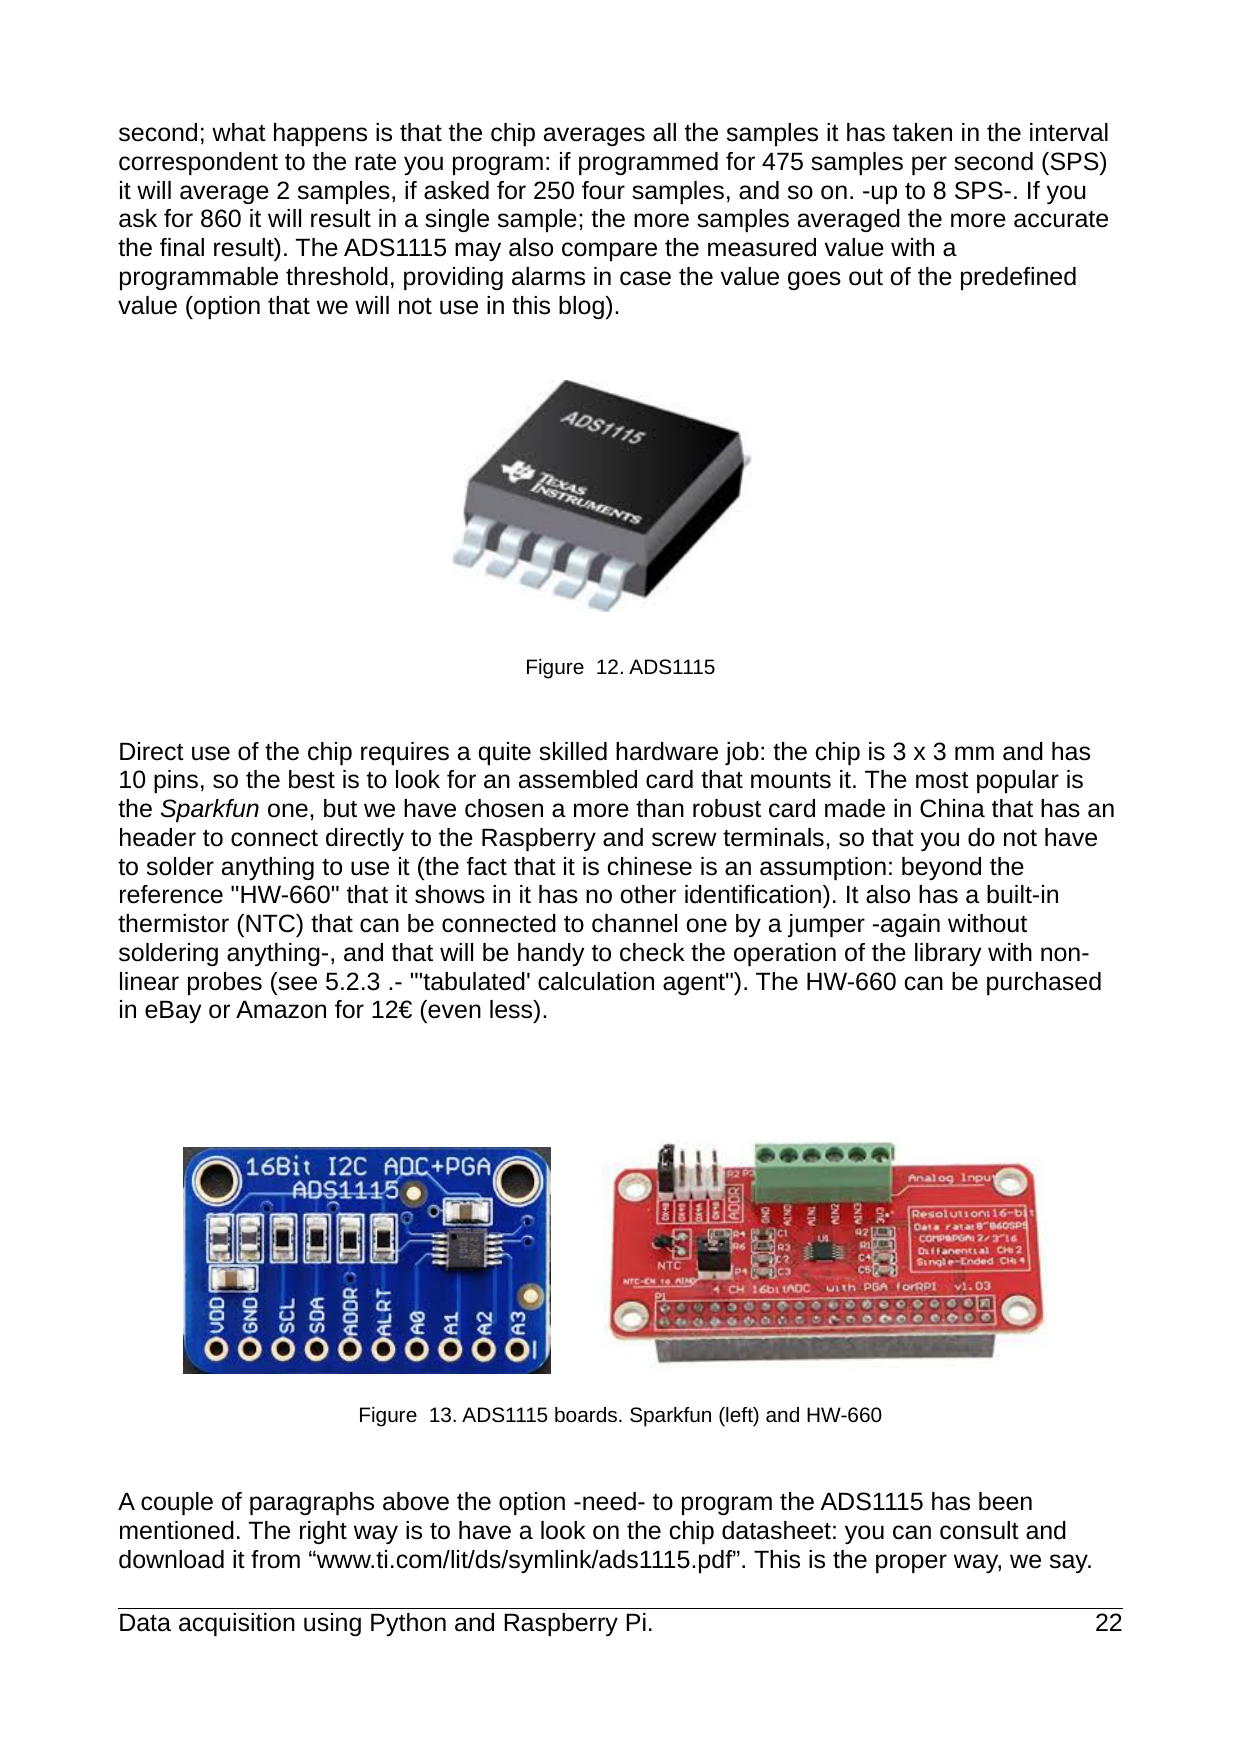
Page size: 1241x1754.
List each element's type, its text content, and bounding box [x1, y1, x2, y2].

text Direct use of the chip requires a quite skilled hardware job: the chip is 3 x 3 mm and has 10 pins, so the best is to look for an assembled card that mounts it. The most popular is the Sparkfun one, but we have chosen a more than robust card made in China that has an header to connect directly to the Raspberry and screw terminals, so that you do not have to solder anything to use it (the fact that it is chinese is an assumption: beyond the reference "HW-660" that it shows in it has no other identification). It also has a built-in thermistor (NTC) that can be connected to channel one by a jumper -again without soldering anything-, and that will be handy to check the operation of the library with non-linear probes (see 5.2.3 .- "'tabulated' calculation agent"). The HW-660 can be purchased in eBay or Amazon for 12€ (even less). [118, 736, 1122, 1024]
picture [452, 380, 753, 612]
picture [183, 1147, 551, 1374]
text Figure 12. ADS1115 [118, 654, 1122, 678]
text second; what happens is that the chip averages all the samples it has taken in the interval correspondent to the rate you program: if programmed for 475 samples per second (SPS) it will average 2 samples, if asked for 250 four samples, and so on. -up to 8 SPS-. If you ask for 860 it will result in a single sample; the more samples averaged the more accurate the final result). The ADS1115 may also compare the measured value with a programmable threshold, providing alarms in case the value goes out of the predefined value (option that we will not use in this blog). [118, 118, 1122, 319]
text A couple of paragraphs above the option -need- to program the ADS1115 has been mentioned. The right way is to have a look on the chip datasheet: you can consult and download it from “www.ti.com/lit/ds/symlink/ads1115.pdf”. This is the proper way, we say. [118, 1487, 1122, 1574]
picture [602, 1140, 1048, 1372]
text Figure 13. ADS1115 boards. Sparkfun (left) and HW-660 [118, 1402, 1122, 1426]
